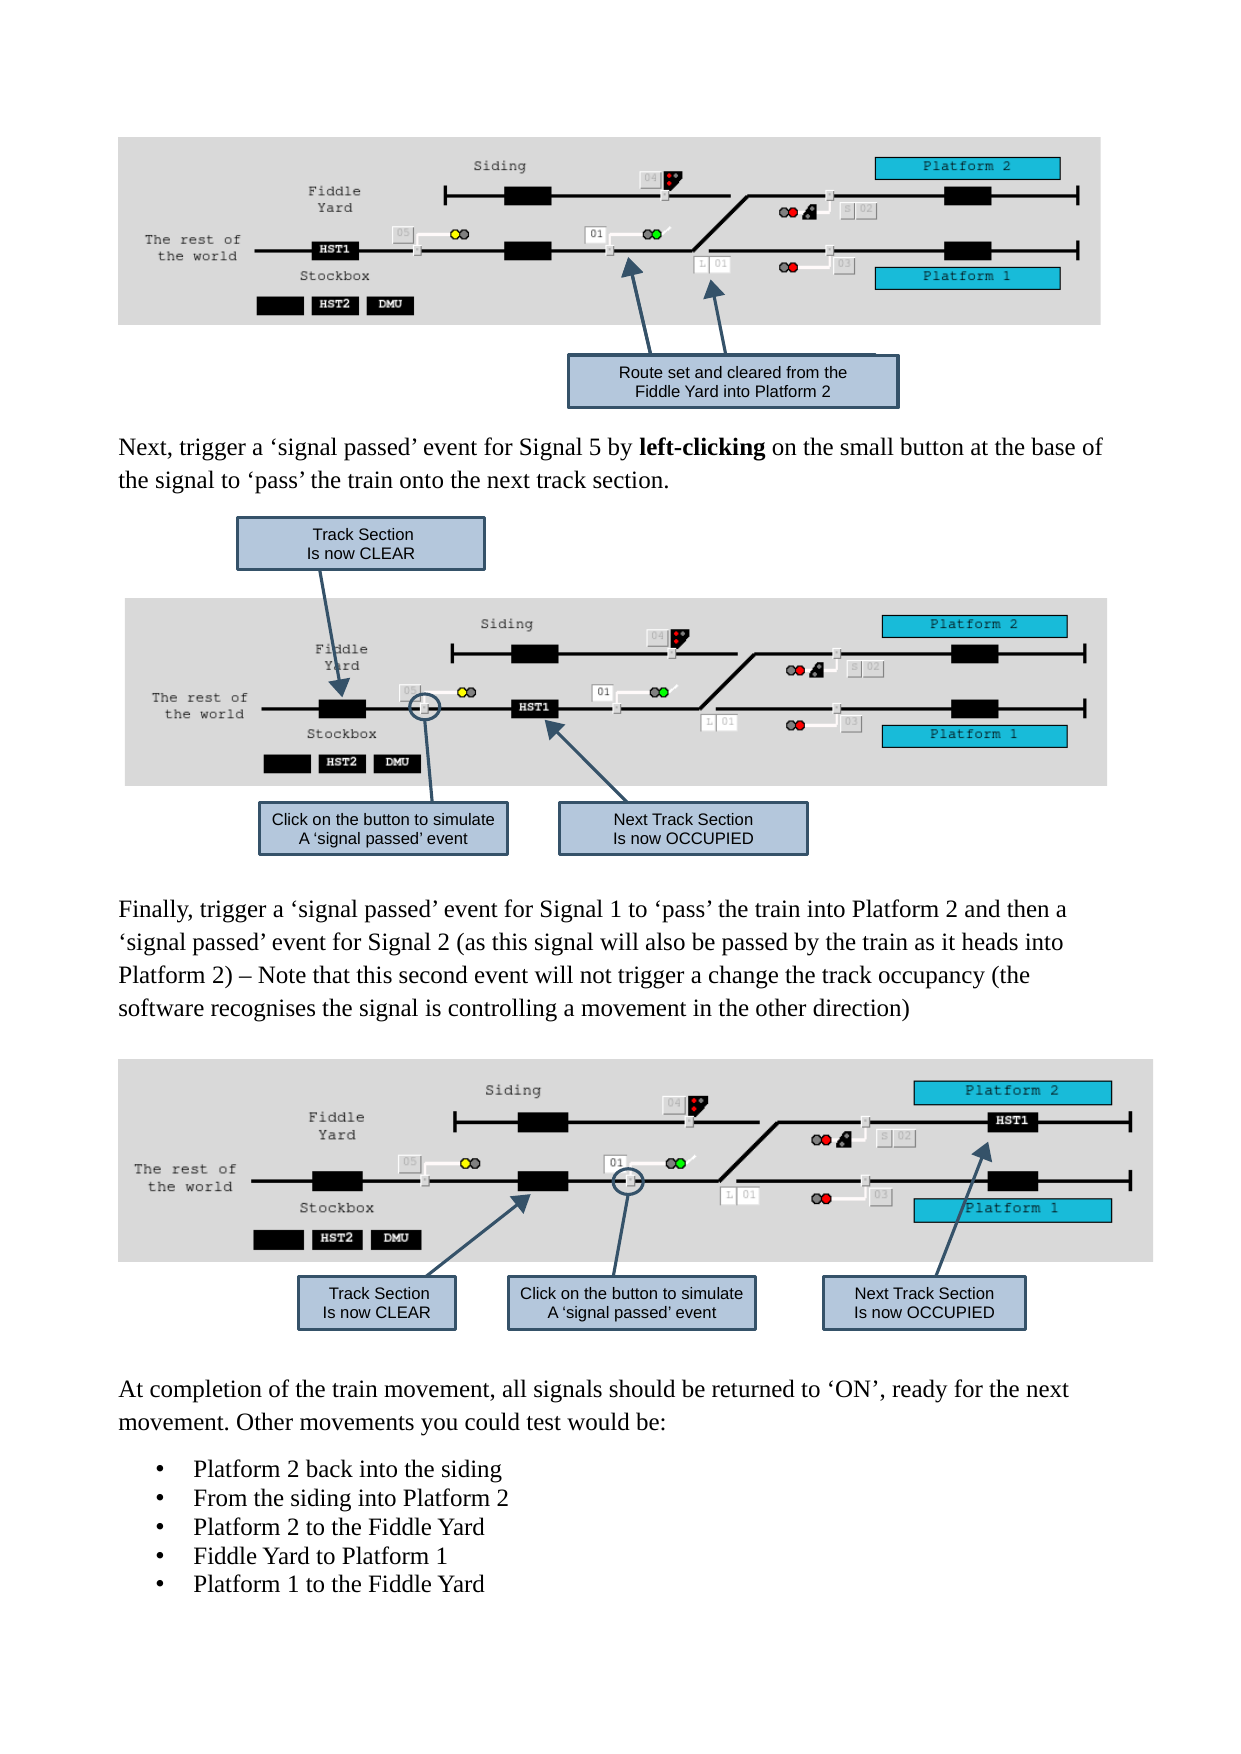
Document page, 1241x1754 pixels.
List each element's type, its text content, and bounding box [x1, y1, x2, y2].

list Fiddle Yard to Platform 1 [156, 1541, 1122, 1569]
picture [615, 1171, 641, 1192]
text Next, trigger a ‘signal passed’ event for Signal 5 by left-clicking on the small button at the base of the signal to ‘pass’ the train onto the next track section. [118, 432, 1122, 494]
list Platform 2 to the Fiddle Yard [156, 1512, 1122, 1541]
text Finally, trigger a ‘signal passed’ event for Signal 1 to ‘pass’ the train into Platform 2 and then a ‘signal passed’ event for Signal 2 (as this signal will also be passed by the train as it heads into Platform 2) – Note that this second event will not trigger a change the track occupancy (the software recognises the signal is controlling a movement in the other direction) [118, 894, 1122, 1022]
text At completion of the train movement, all signals should be returned to ‘ON’, ready for the next movement. Other movements you could test would be: [118, 1374, 1122, 1436]
list Platform 1 to the Fiddle Yard [156, 1569, 1122, 1598]
list Platform 2 back into the siding [156, 1454, 1122, 1483]
picture [118, 1059, 1154, 1262]
picture [412, 696, 438, 718]
list From the siding into Platform 2 [156, 1483, 1122, 1512]
picture [118, 137, 1101, 325]
picture [124, 598, 1108, 786]
